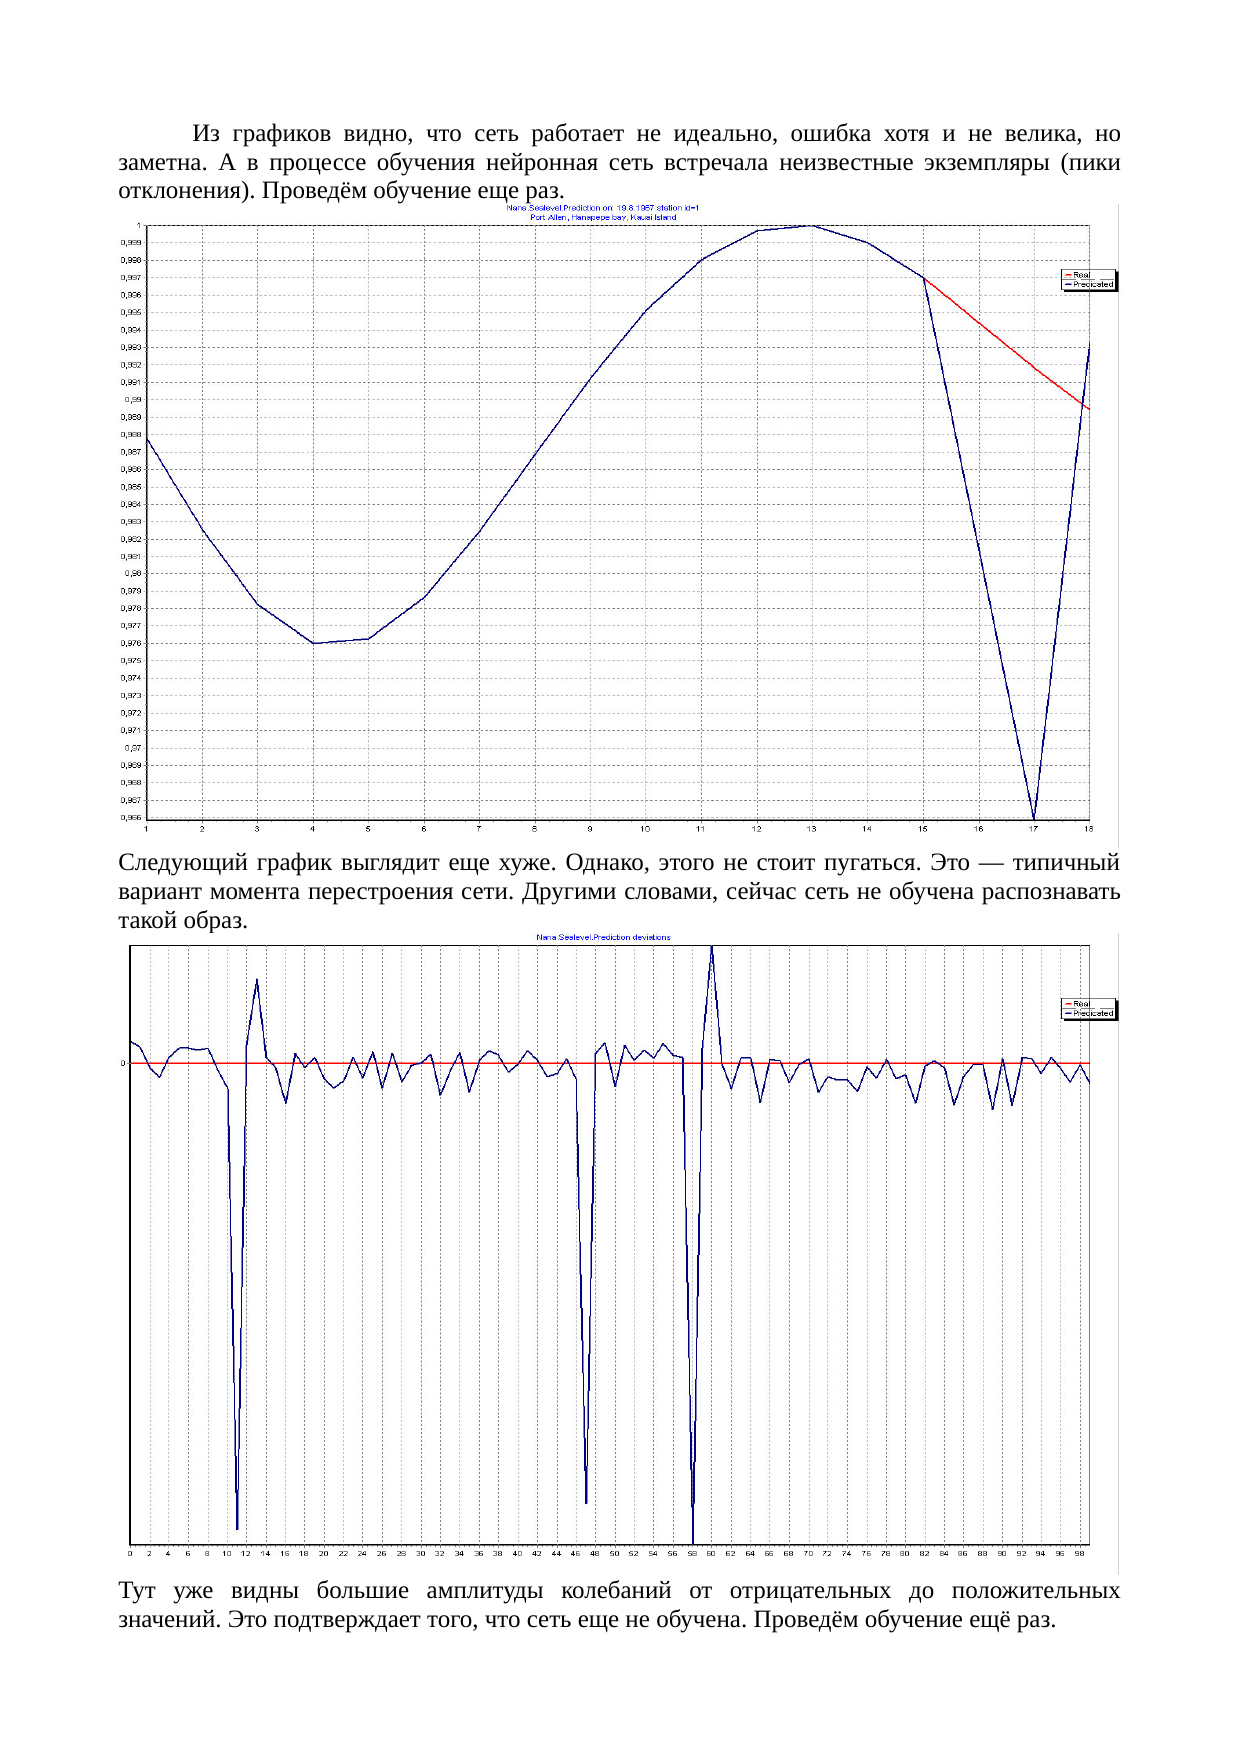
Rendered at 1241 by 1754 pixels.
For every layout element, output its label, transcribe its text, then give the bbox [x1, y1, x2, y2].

text Из графиков видно, что сеть работает не идеально, ошибка хотя и не велика, но заметна. А в процессе обучения нейронная сеть встречала неизвестные экземпляры (пики отклонения). Проведём обучение еще раз. [118, 118, 1122, 204]
picture [118, 204, 1122, 848]
picture [118, 933, 1122, 1575]
text Тут уже видны большие амплитуды колебаний от отрицательных до положительных значений. Это подтверждает того, что сеть еще не обучена. Проведём обучение ещё раз. [118, 1575, 1122, 1632]
text Следующий график выглядит еще хуже. Однако, этого не стоит пугаться. Это — типичный вариант момента перестроения сети. Другими словами, сейчас сеть не обучена распознавать такой образ. [118, 848, 1122, 933]
